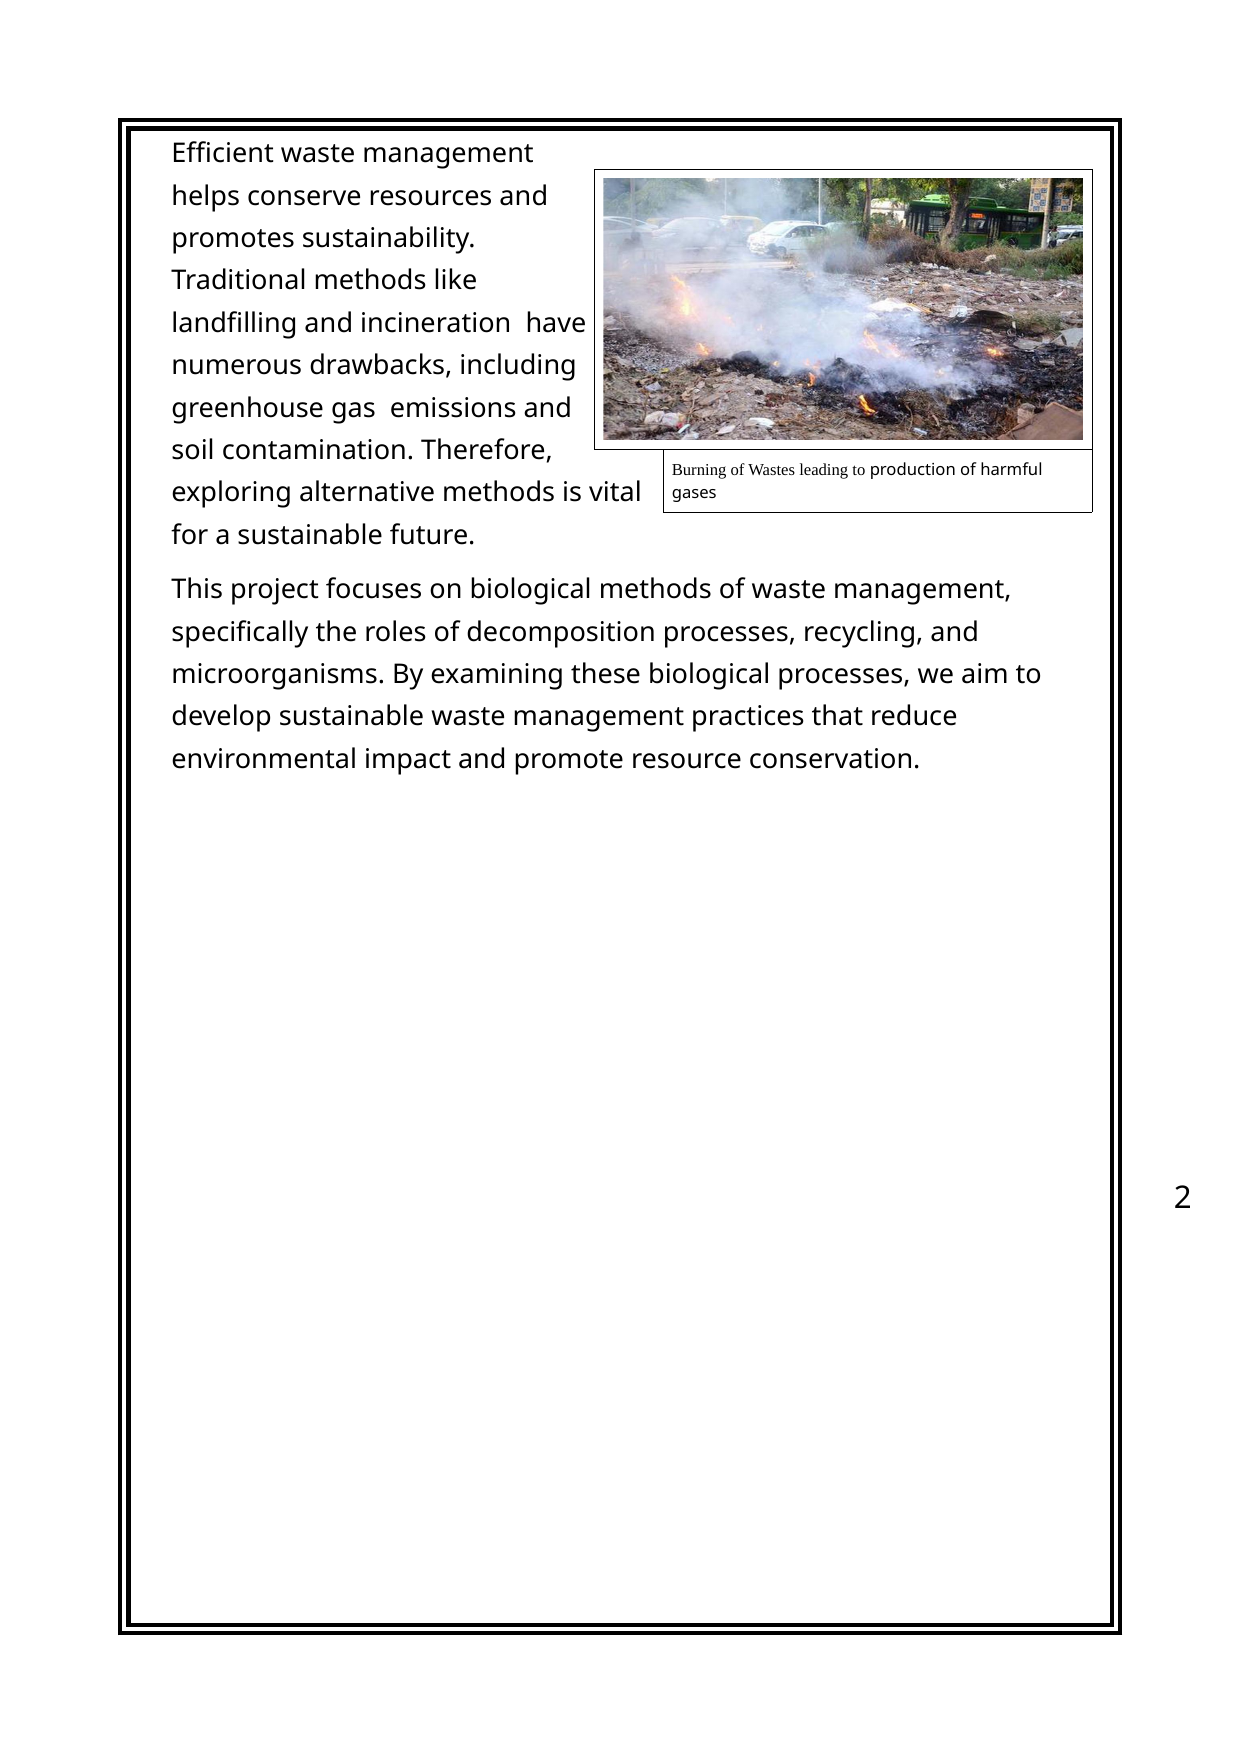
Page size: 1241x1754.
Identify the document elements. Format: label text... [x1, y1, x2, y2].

text Efficient waste management helps conserve resources and promotes sustainability. Traditional methods like landfilling and incineration have numerous drawbacks, including greenhouse gas emissions and soil contamination. Therefore, exploring alternative methods is vital for a sustainable future. [664, 450, 1092, 512]
text Burning of Wastes leading to production of harmful gases [672, 458, 1083, 503]
text Efficient waste management helps conserve resources and promotes sustainability. Traditional methods like landfilling and incineration have numerous drawbacks, including greenhouse gas emissions and soil contamination. Therefore, exploring alternative methods is vital for a sustainable future. [171, 134, 1069, 552]
text Efficient waste management helps conserve resources and promotes sustainability. Traditional methods like landfilling and incineration have numerous drawbacks, including greenhouse gas emissions and soil contamination. Therefore, exploring alternative methods is vital for a sustainable future. [595, 170, 1092, 449]
text This project focuses on biological methods of waste management, specifically the roles of decomposition processes, recycling, and microorganisms. By examining these biological processes, we aim to develop sustainable waste management practices that reduce environmental impact and promote resource conservation. [171, 570, 1069, 776]
picture [603, 178, 1083, 440]
